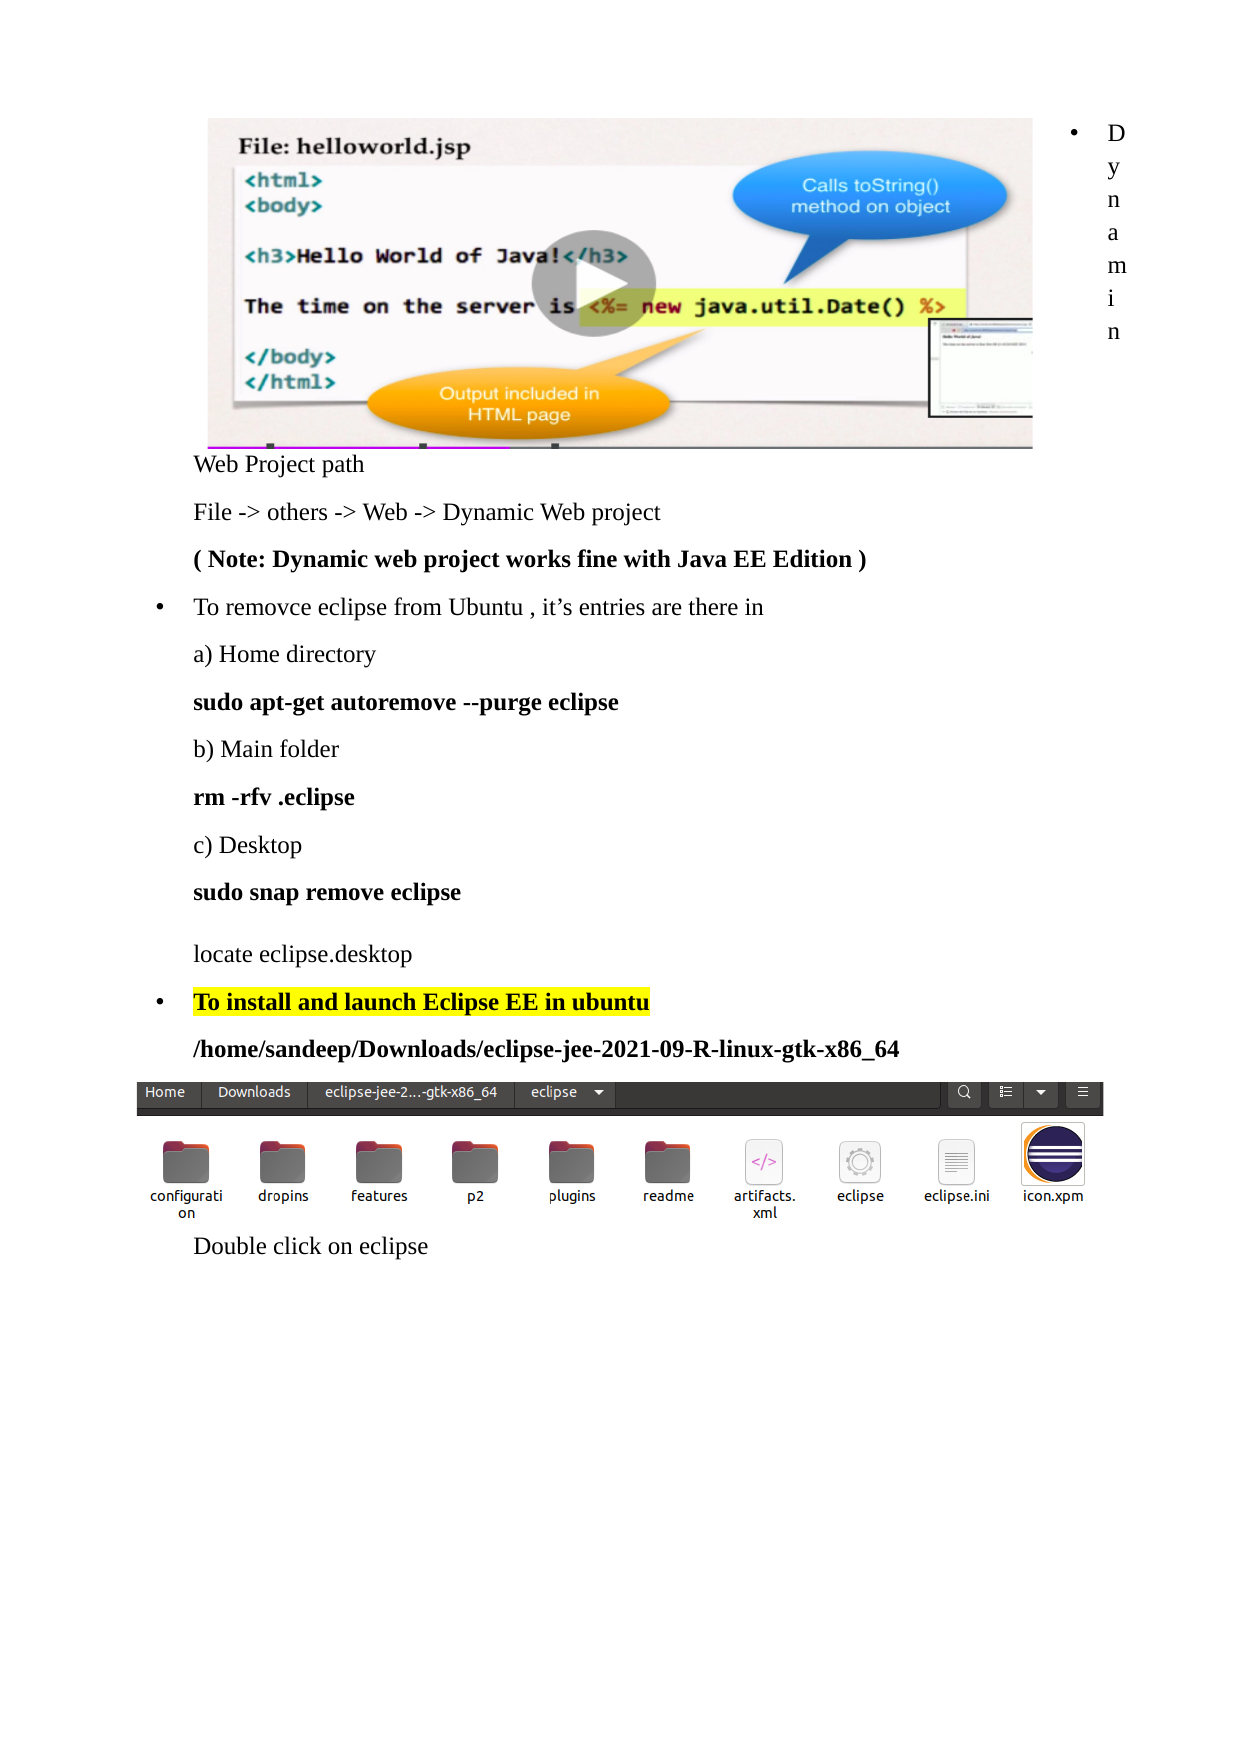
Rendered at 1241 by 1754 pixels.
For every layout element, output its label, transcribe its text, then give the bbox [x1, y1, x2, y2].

list locate eclipse.desktop [156, 939, 1122, 968]
list sudo apt-get autoremove --purge eclipse [156, 687, 1122, 716]
list ( Note: Dynamic web project works fine with Java EE Edition ) [156, 544, 1122, 573]
picture [136, 1082, 1104, 1227]
list To removce eclipse from Ubuntu , it’s entries are there in [156, 592, 1122, 621]
list Dynamin Web Project path [156, 118, 1122, 478]
list Double click on eclipse [156, 1082, 1122, 1260]
list rm -rfv .eclipse [156, 782, 1122, 811]
list b) Main folder [156, 734, 1122, 763]
list c) Desktop [156, 830, 1122, 858]
list a) Home directory [156, 639, 1122, 668]
list To install and launch Eclipse EE in ubuntu [156, 987, 1122, 1016]
list File -> others -> Web -> Dynamic Web project [156, 497, 1122, 525]
list sudo snap remove eclipse [156, 877, 1122, 906]
list /home/sandeep/Downloads/eclipse-jee-2021-09-R-linux-gtk-x86_64 [156, 1034, 1122, 1063]
picture [207, 118, 1033, 449]
